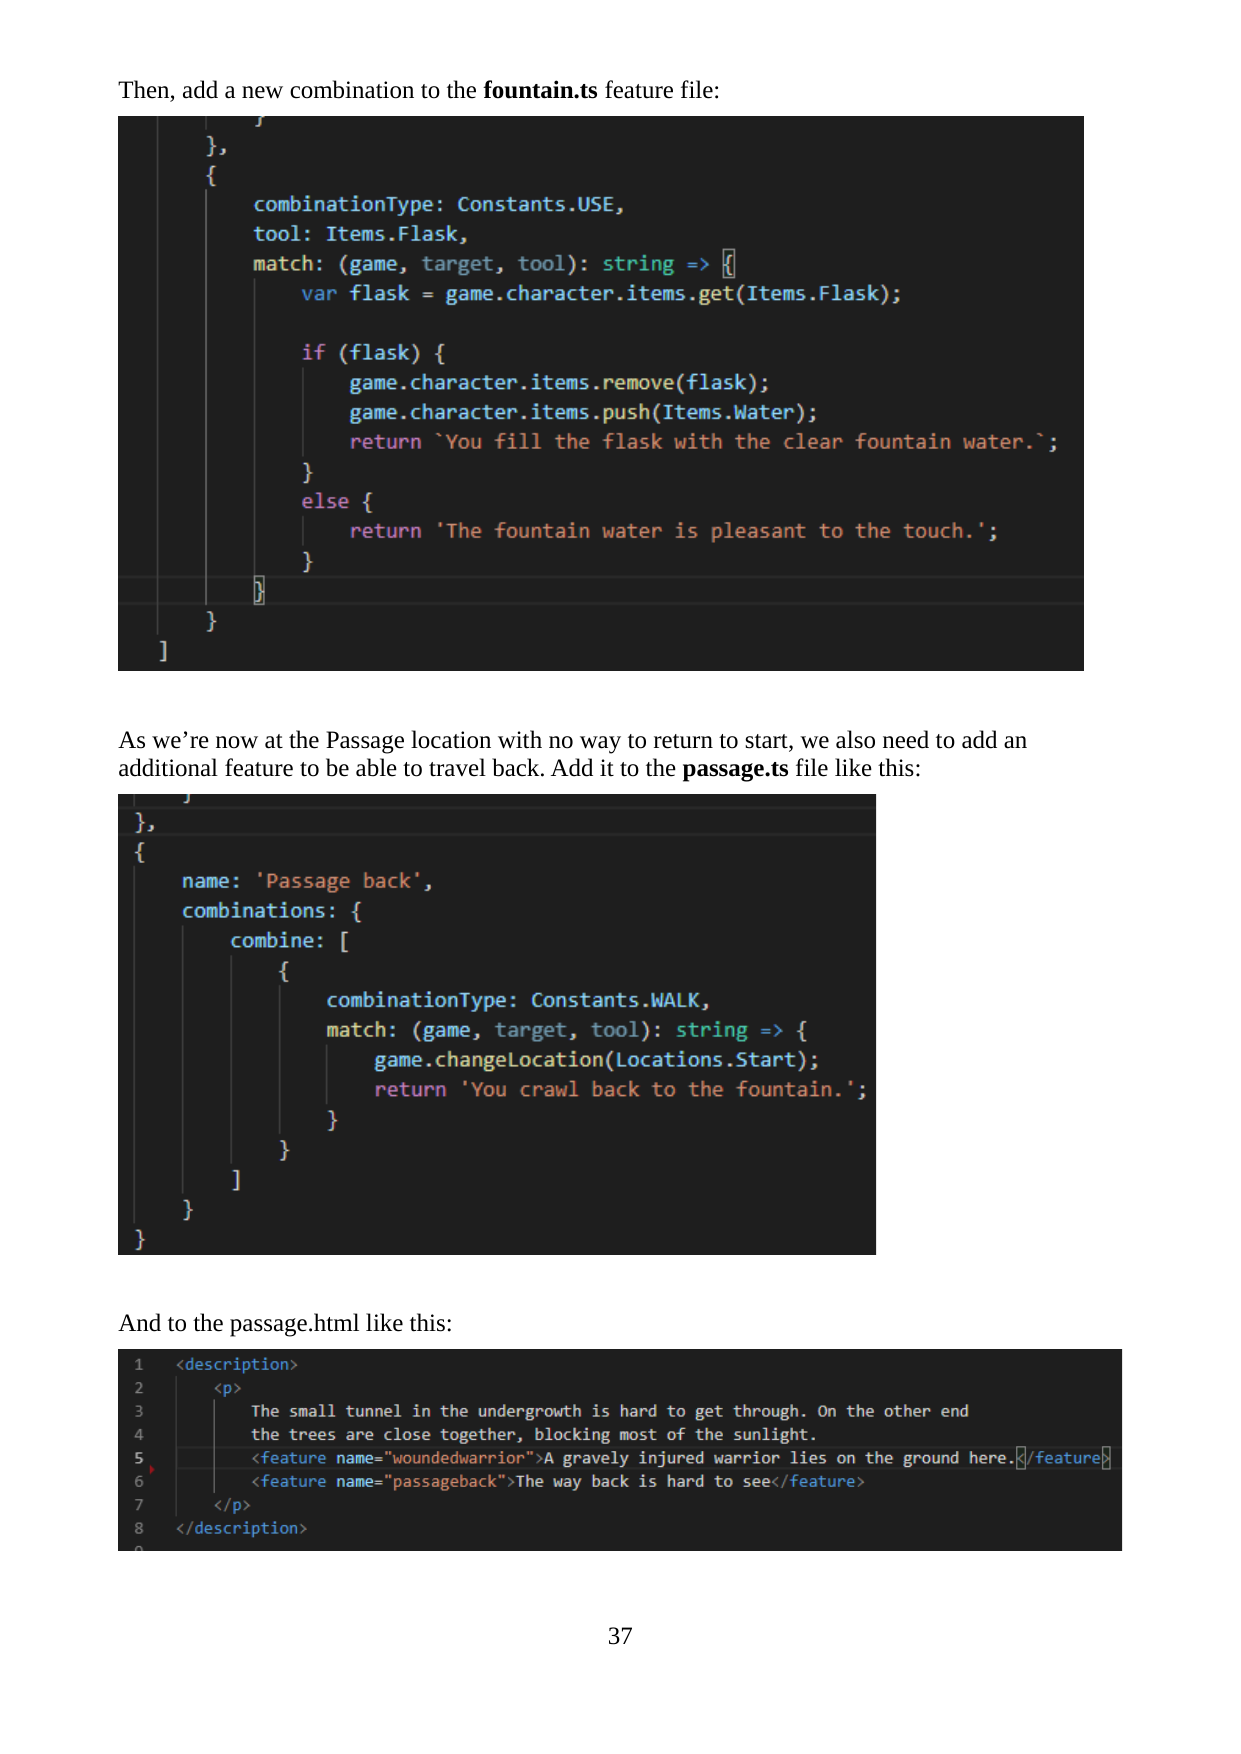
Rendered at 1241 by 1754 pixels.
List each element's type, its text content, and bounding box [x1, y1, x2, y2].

text And to the passage.html like this: [118, 1308, 1122, 1337]
text As we’re now at the Passage location with no way to return to start, we also need to add an additional feature to be able to travel back. Add it to the passage.ts file like this: [118, 725, 1122, 782]
text Then, add a new combination to the fountain.ts feature file: [118, 75, 1122, 104]
